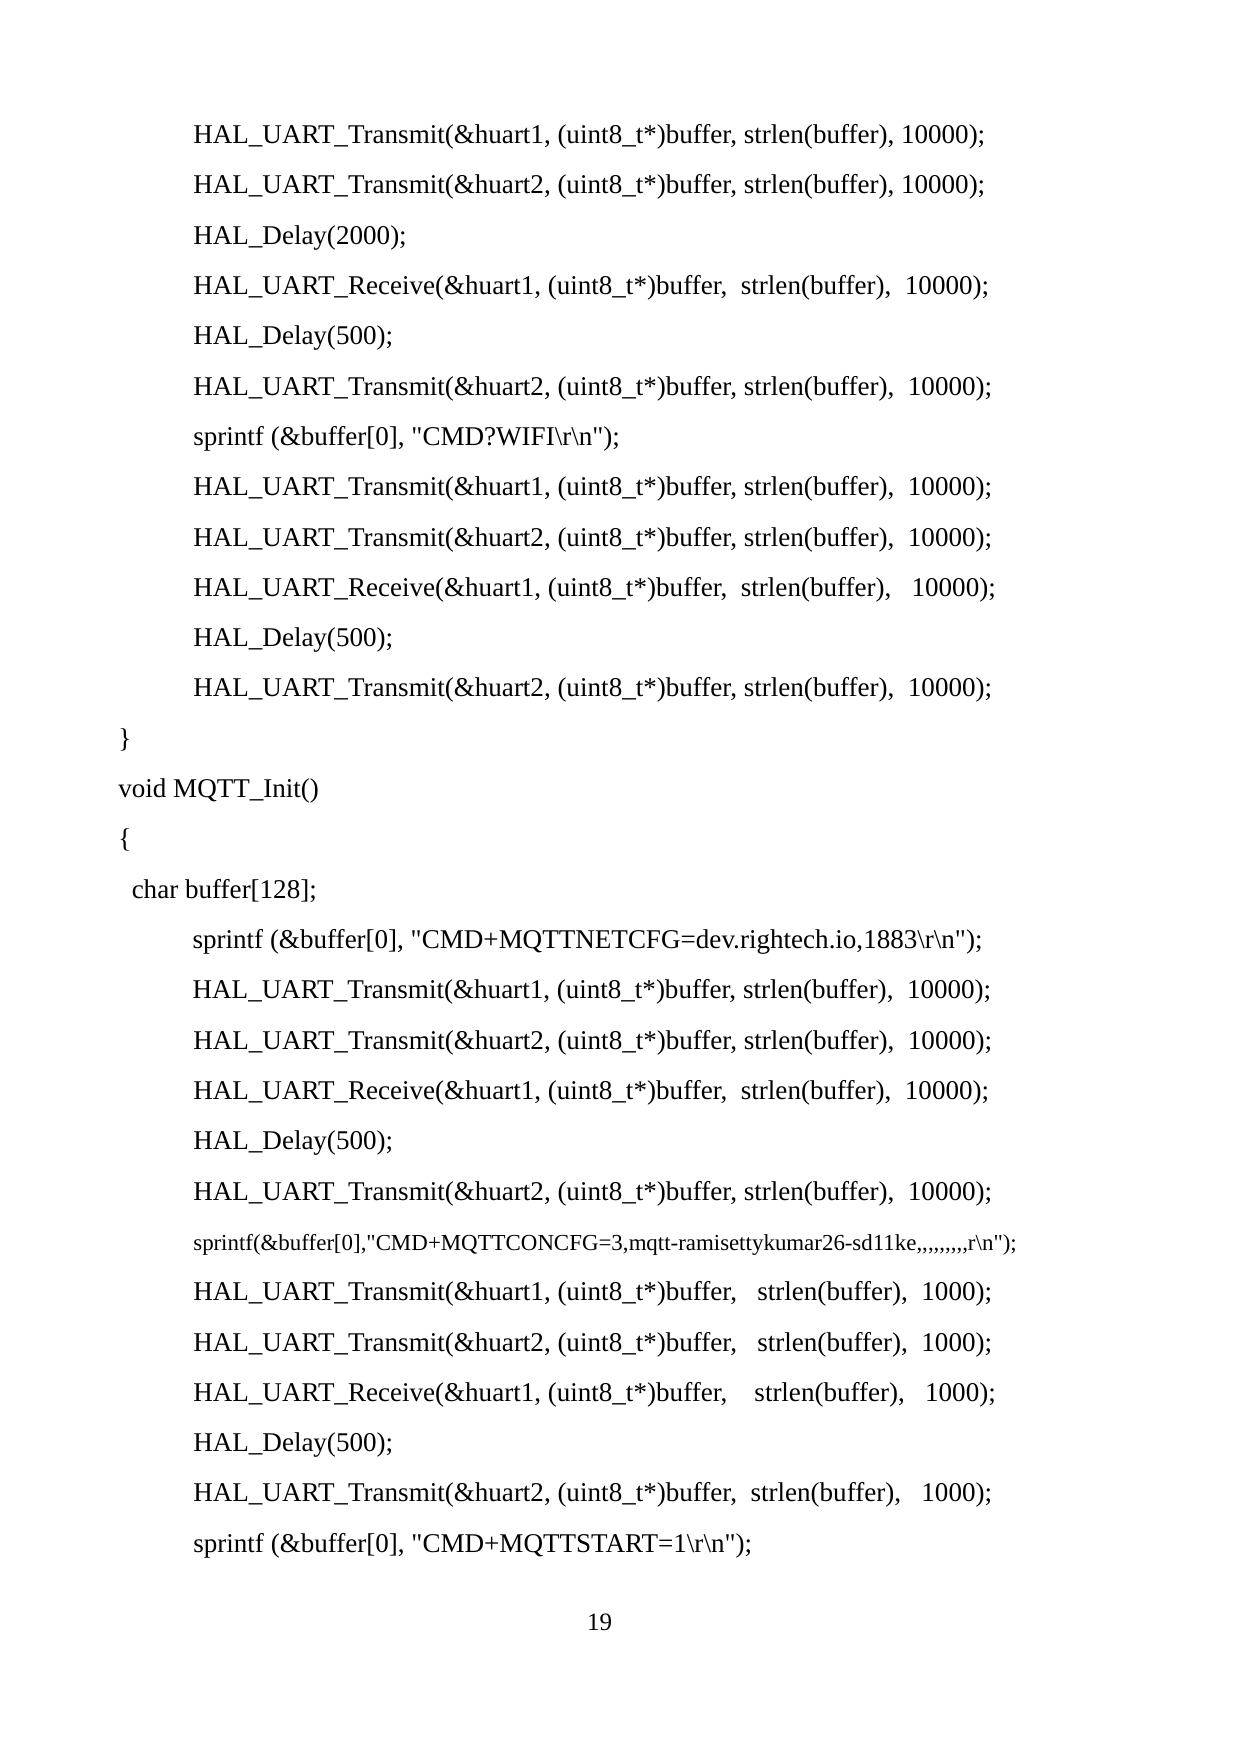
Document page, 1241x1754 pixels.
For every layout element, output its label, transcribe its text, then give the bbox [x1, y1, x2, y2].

text sprintf (&buffer[0], "CMD+MQTTSTART=1\r\n"); [118, 1527, 1122, 1558]
text sprintf(&buffer[0],"CMD+MQTTCONCFG=3,mqtt-ramisettykumar26-sd11ke,,,,,,,,,r\n"); [118, 1225, 1122, 1256]
text HAL_UART_Receive(&huart1, (uint8_t*)buffer, strlen(buffer), 10000); [118, 1074, 1122, 1105]
text HAL_Delay(500); [118, 1124, 1122, 1156]
text HAL_UART_Transmit(&huart2, (uint8_t*)buffer, strlen(buffer), 1000); [118, 1326, 1122, 1357]
text HAL_Delay(500); [118, 621, 1122, 652]
text HAL_UART_Transmit(&huart2, (uint8_t*)buffer, strlen(buffer), 10000); [118, 370, 1122, 401]
text HAL_UART_Transmit(&huart1, (uint8_t*)buffer, strlen(buffer), 1000); [118, 1275, 1122, 1306]
text } [118, 722, 1122, 753]
text HAL_Delay(500); [118, 1426, 1122, 1457]
text sprintf (&buffer[0], "CMD?WIFI\r\n"); [118, 420, 1122, 451]
text HAL_UART_Receive(&huart1, (uint8_t*)buffer, strlen(buffer), 10000); [118, 269, 1122, 300]
text HAL_UART_Transmit(&huart2, (uint8_t*)buffer, strlen(buffer), 10000); [118, 168, 1122, 199]
text HAL_UART_Transmit(&huart1, (uint8_t*)buffer, strlen(buffer), 10000); [118, 470, 1122, 501]
text sprintf (&buffer[0], "CMD+MQTTNETCFG=dev.rightech.io,1883\r\n"); [118, 923, 1122, 954]
text HAL_UART_Transmit(&huart2, (uint8_t*)buffer, strlen(buffer), 1000); [118, 1477, 1122, 1508]
text HAL_UART_Transmit(&huart2, (uint8_t*)buffer, strlen(buffer), 10000); [118, 672, 1122, 703]
text HAL_UART_Receive(&huart1, (uint8_t*)buffer, strlen(buffer), 1000); [118, 1376, 1122, 1407]
text char buffer[128]; [118, 873, 1122, 904]
text HAL_UART_Transmit(&huart2, (uint8_t*)buffer, strlen(buffer), 10000); [118, 1175, 1122, 1206]
text void MQTT_Init() [118, 772, 1122, 803]
text HAL_UART_Transmit(&huart2, (uint8_t*)buffer, strlen(buffer), 10000); [118, 521, 1122, 552]
text HAL_UART_Transmit(&huart1, (uint8_t*)buffer, strlen(buffer), 10000); [118, 973, 1122, 1004]
text HAL_Delay(500); [118, 319, 1122, 351]
text HAL_UART_Transmit(&huart1, (uint8_t*)buffer, strlen(buffer), 10000); [118, 118, 1122, 149]
text { [118, 822, 1122, 854]
text HAL_UART_Receive(&huart1, (uint8_t*)buffer, strlen(buffer), 10000); [118, 571, 1122, 602]
text HAL_UART_Transmit(&huart2, (uint8_t*)buffer, strlen(buffer), 10000); [118, 1024, 1122, 1055]
text HAL_Delay(2000); [118, 219, 1122, 250]
